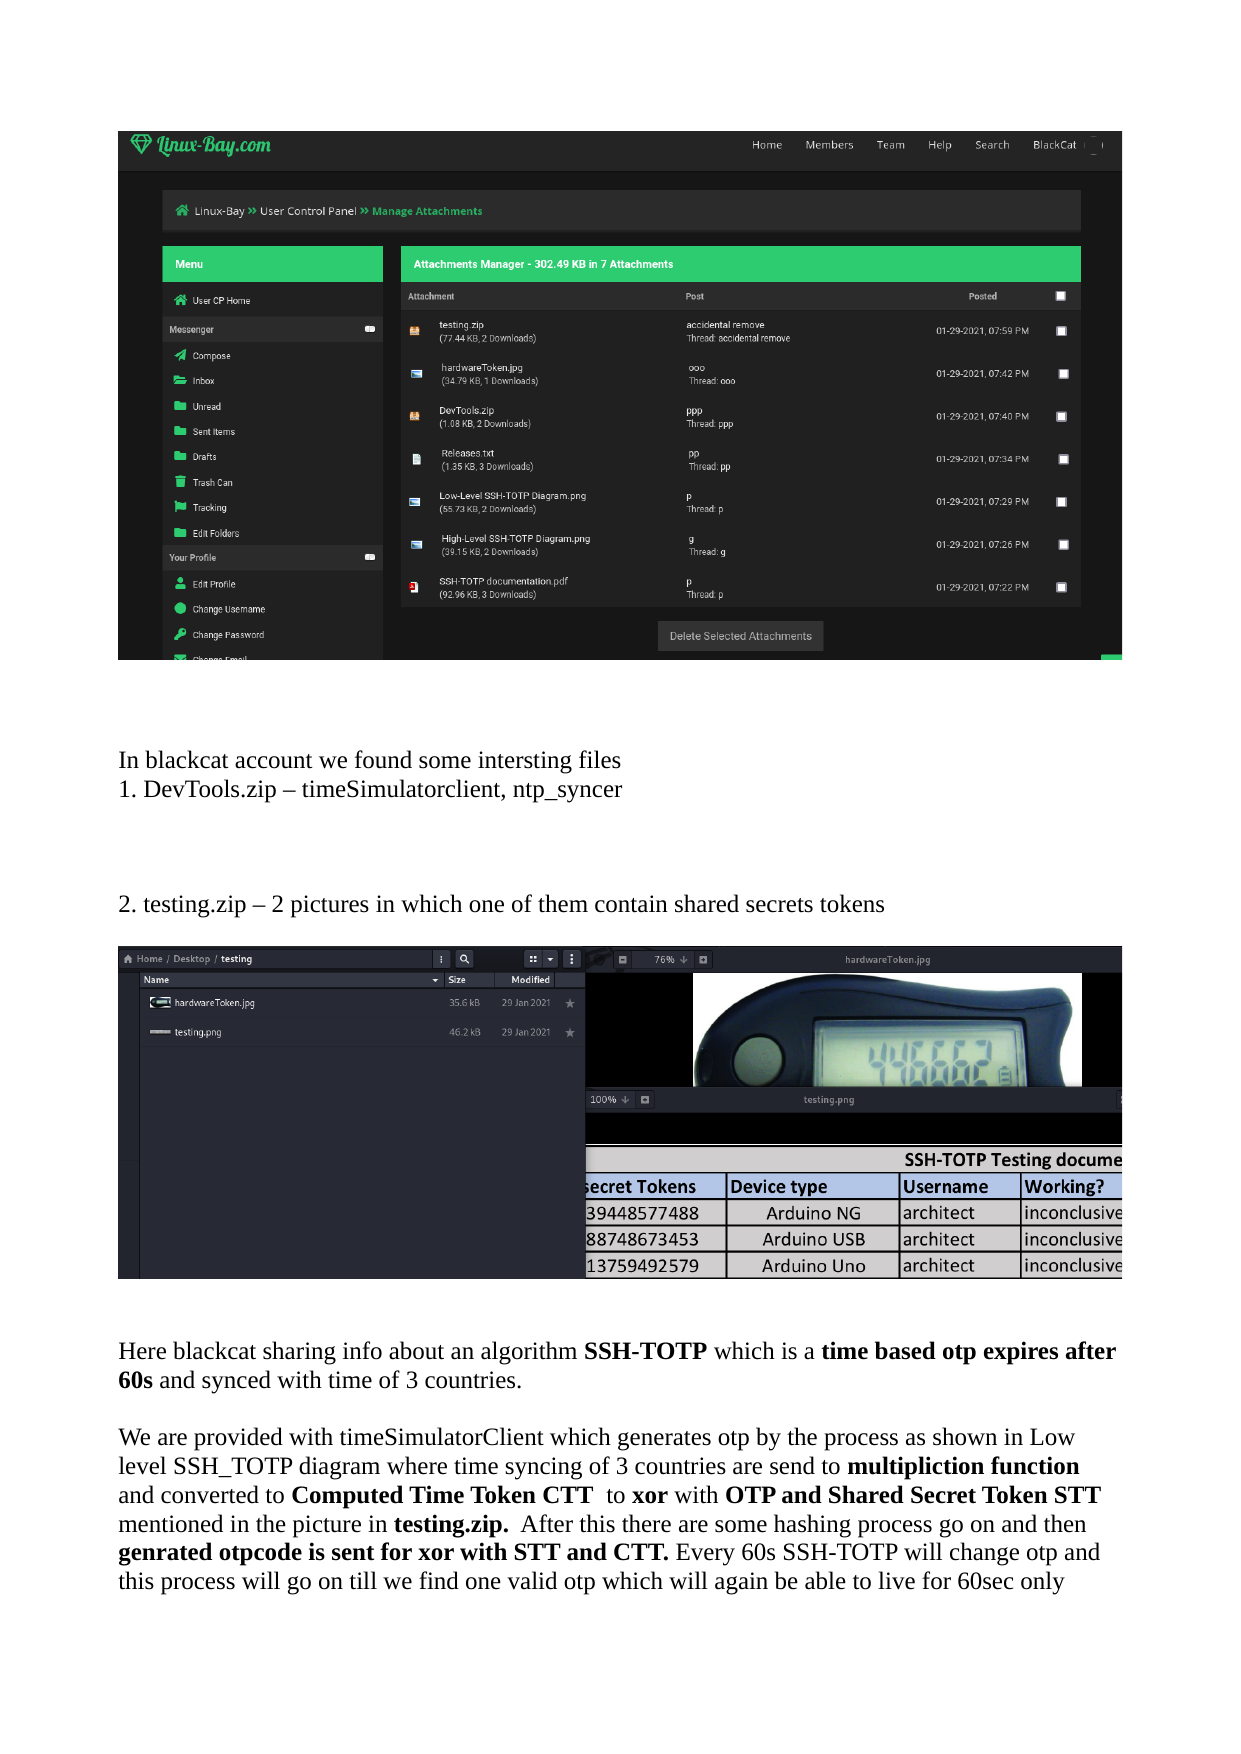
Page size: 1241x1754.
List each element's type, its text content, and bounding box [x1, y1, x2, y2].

picture [118, 131, 1123, 660]
text We are provided with timeSimulatorClient which generates otp by the process as shown in Low level SSH_TOTP diagram where time syncing of 3 countries are send to multipliction function and converted to Computed Time Token CTT to xor with OTP and Shared Secret Token STT mentioned in the picture in testing.zip. After this there are some hashing process go on and then genrated otpcode is sent for xor with STT and CTT. Every 60s SSH-TOTP will change otp and this process will go on till we find one valid otp which will again be able to live for 60sec only [118, 1422, 1122, 1595]
text Here blackcat sharing info about an algorithm SSH-TOTP which is a time based otp expires after 60s and synced with time of 3 countries. [118, 1336, 1122, 1394]
picture [118, 946, 1123, 1279]
text 1. DevTools.zip – timeSimulatorclient, ntp_syncer [118, 774, 1122, 803]
text 2. testing.zip – 2 pictures in which one of them contain shared secrets tokens [118, 889, 1122, 918]
text In blackcat account we found some intersting files [118, 746, 1122, 774]
